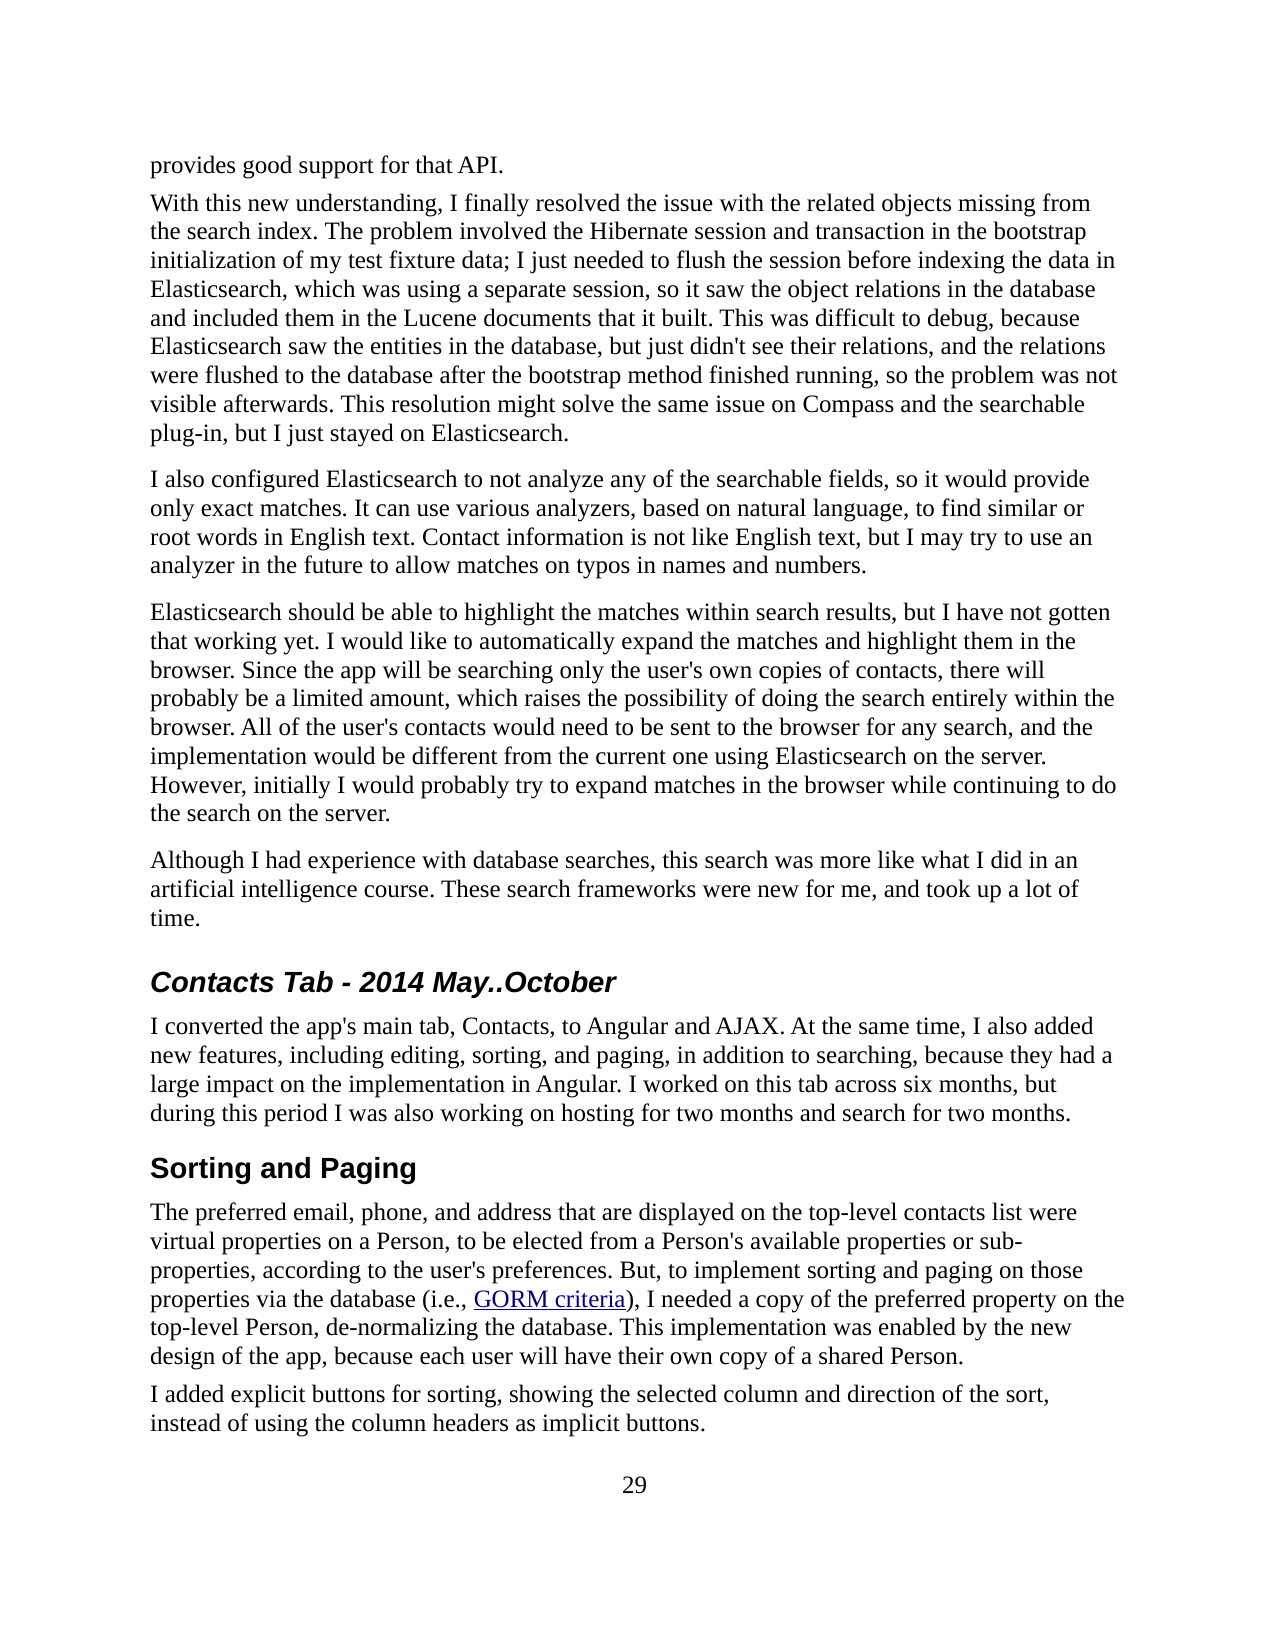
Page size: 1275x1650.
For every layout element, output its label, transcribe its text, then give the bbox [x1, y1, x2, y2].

text Elasticsearch should be able to highlight the matches within search results, but I have not gotten that working yet. I would like to automatically expand the matches and highlight them in the browser. Since the app will be searching only the user's own copies of contacts, there will probably be a limited amount, which raises the possibility of doing the search entirely within the browser. All of the user's contacts would need to be sent to the browser for any search, and the implementation would be different from the current one using Elasticsearch on the server. However, initially I would probably try to expand matches in the browser while continuing to do the search on the server. [150, 597, 1125, 827]
text I added explicit buttons for sorting, showing the selected column and direction of the sort, instead of using the column headers as implicit buttons. [150, 1379, 1125, 1436]
text I also configured Elasticsearch to not analyze any of the searchable fields, so it would provide only exact matches. It can use various analyzers, based on natural language, to find similar or root words in English text. Contact information is not like English text, but I may try to use an analyzer in the future to allow matches on typos in names and numbers. [150, 464, 1125, 579]
subtitle Sorting and Paging [150, 1151, 1125, 1185]
text Although I had experience with database searches, this search was more like what I did in an artificial intelligence course. These search frameworks were new for me, and took up a lot of time. [150, 845, 1125, 931]
text With this new understanding, I finally resolved the issue with the related objects missing from the search index. The problem involved the Hibernate session and transaction in the bootstrap initialization of my test fixture data; I just needed to flush the session before indexing the data in Elasticsearch, which was using a separate session, so it saw the object relations in the database and included them in the Lucene documents that it built. This was difficult to debug, because Elasticsearch saw the entities in the database, but just didn't see their relations, and the relations were flushed to the database after the bootstrap method finished running, so the problem was not visible afterwards. This resolution might solve the same issue on Compass and the searchable plug-in, but I just stayed on Elasticsearch. [150, 188, 1125, 446]
text The preferred email, phone, and address that are displayed on the top-level contacts list were virtual properties on a Person, to be elected from a Person's available properties or sub-properties, according to the user's preferences. But, to implement sorting and paging on those properties via the database (i.e., GORM criteria), I needed a copy of the preferred property on the top-level Person, de-normalizing the database. This implementation was enabled by the new design of the app, because each user will have their own copy of a shared Person. [150, 1197, 1125, 1370]
text I converted the app's main tab, Contacts, to Angular and AJAX. At the same time, I also added new features, including editing, sorting, and paging, in addition to searching, because they had a large impact on the implementation in Angular. I worked on this tab across six months, but during this period I was also working on hosting for two months and search for two months. [150, 1011, 1125, 1126]
subtitle Contacts Tab - 2014 May..October [150, 965, 1125, 999]
text provides good support for that API. [150, 150, 1125, 179]
